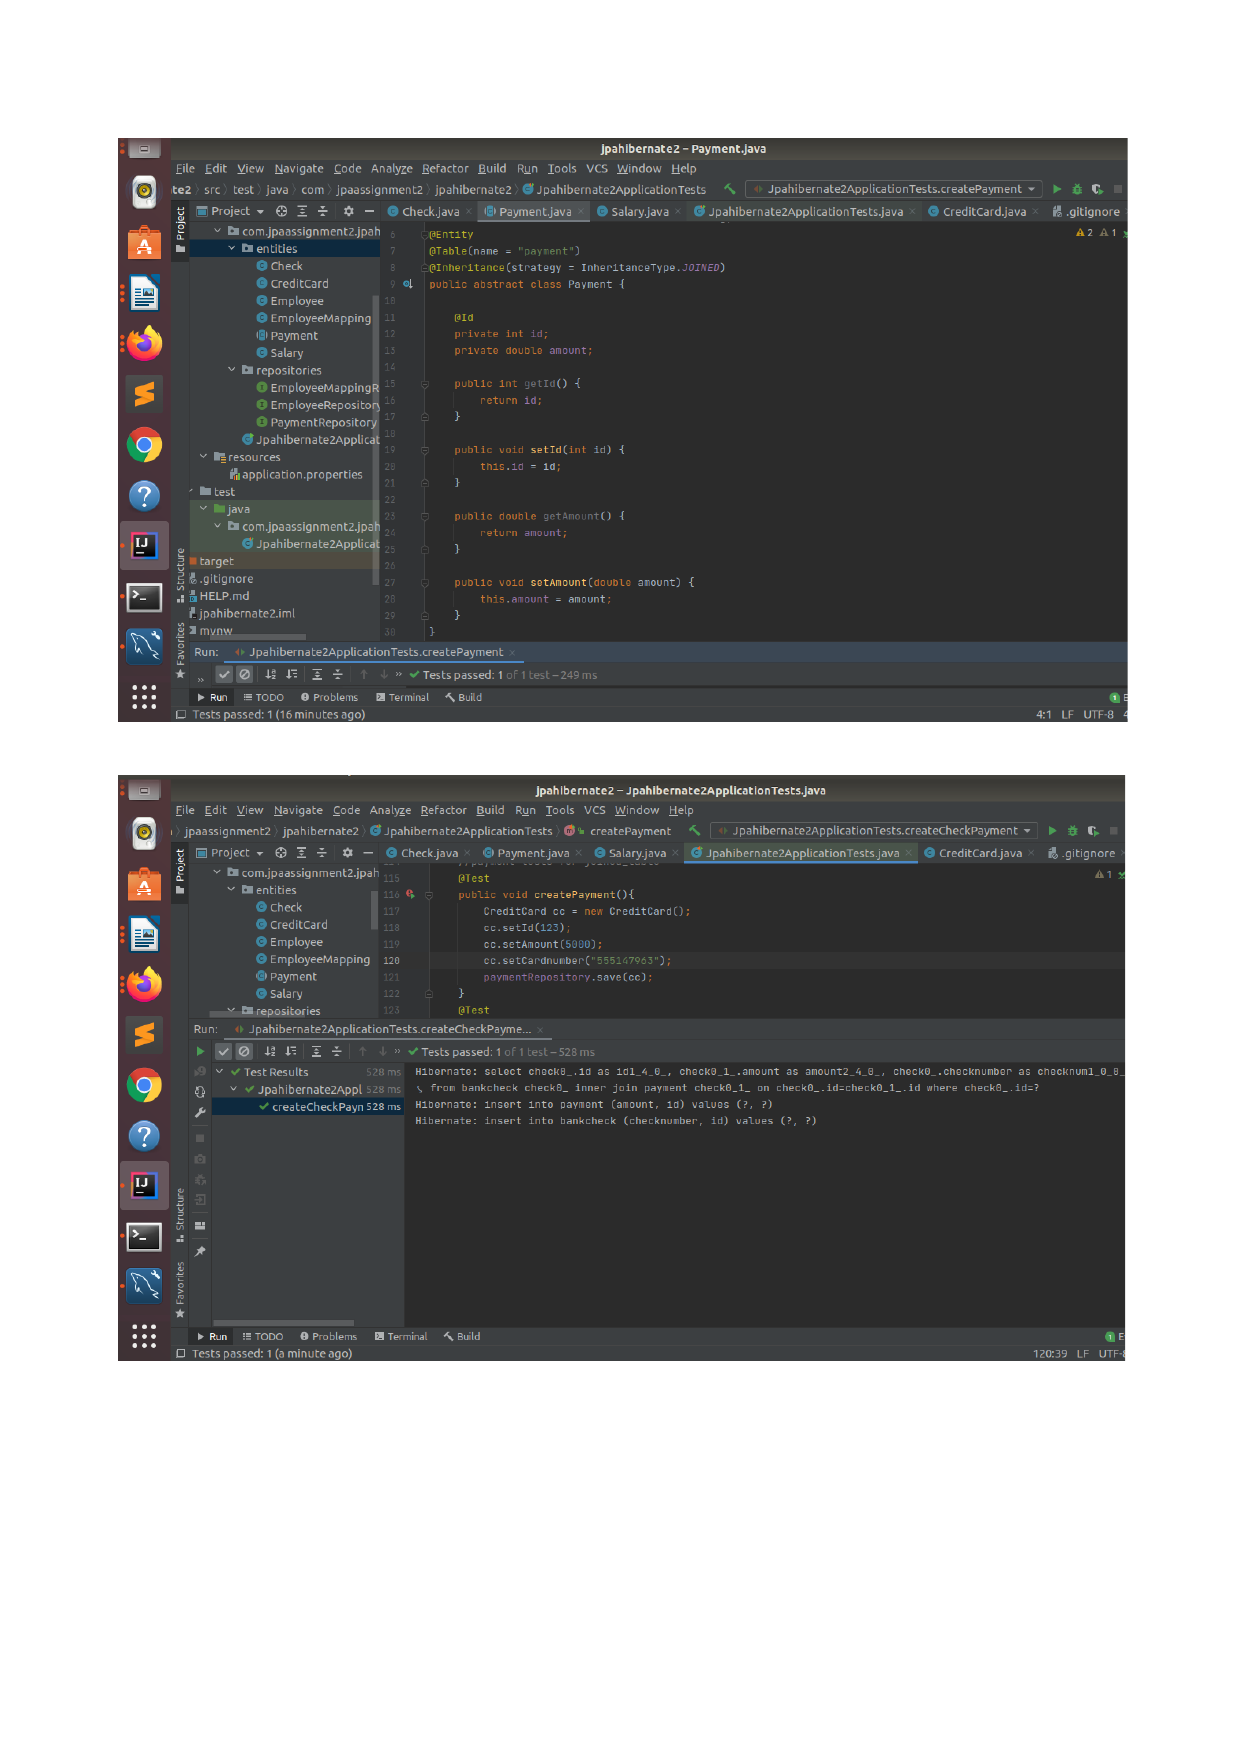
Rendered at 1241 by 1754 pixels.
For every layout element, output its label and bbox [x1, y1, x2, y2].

picture [118, 138, 1128, 722]
picture [118, 775, 1125, 1361]
